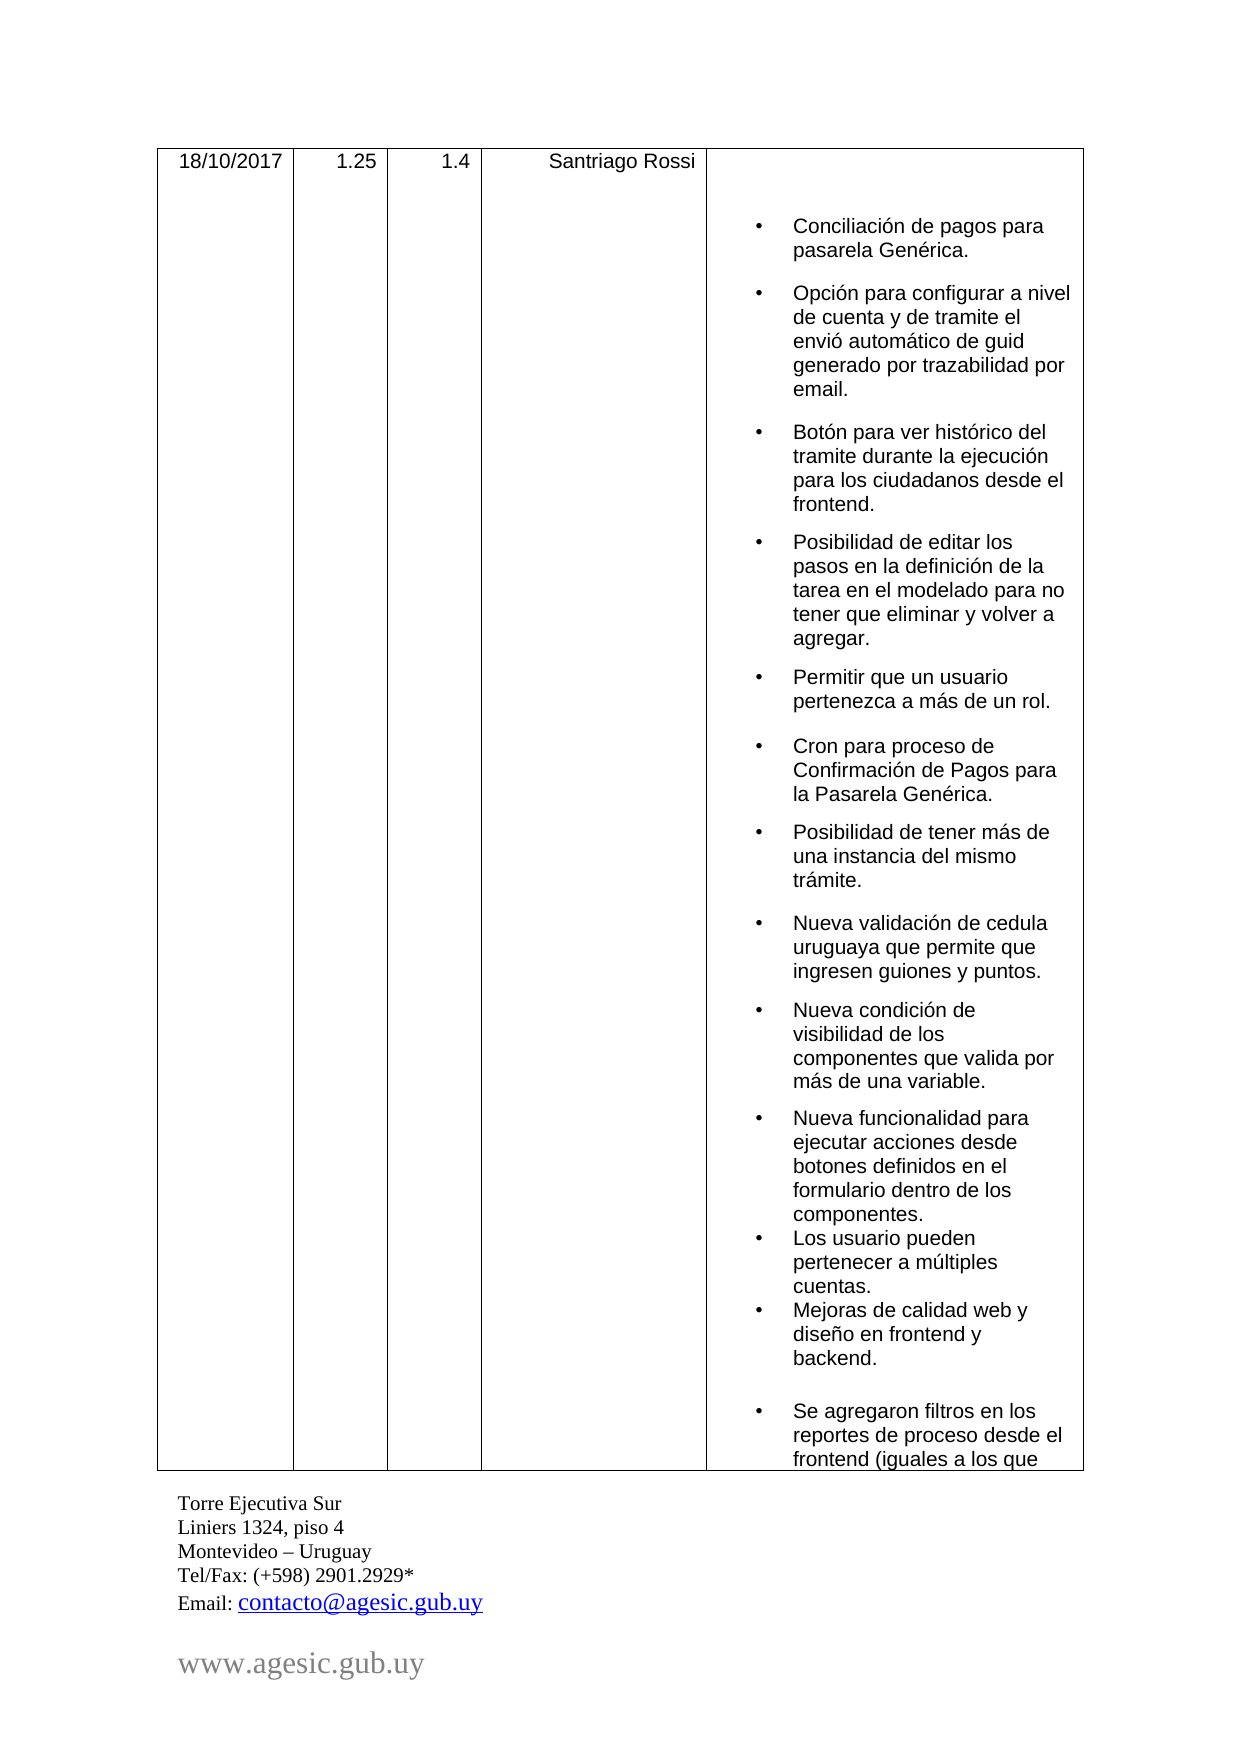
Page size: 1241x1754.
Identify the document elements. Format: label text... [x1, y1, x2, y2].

table_cell 18/10/2017 [158, 149, 293, 1470]
table_cell Conciliación de pagos para pasarela Genérica. Opción para configurar a nivel de cuenta y de tramite el envió automático de guid generado por trazabilidad por email. Botón para ver histórico del tramite durante la ejecución para los ciudadanos desde el frontend. Posibilidad de editar los pasos en la definición de la tarea en el modelado para no tener que eliminar y volver a agregar. Permitir que un usuario pertenezca a más de un rol. Cron para proceso de Confirmación de Pagos para la Pasarela Genérica. Posibilidad de tener más de una instancia del mismo trámite. Nueva validación de cedula uruguaya que permite que ingresen guiones y puntos. Nueva condición de visibilidad de los componentes que valida por más de una variable. Nueva funcionalidad para ejecutar acciones desde botones definidos en el formulario dentro de los componentes. Los usuario pueden pertenecer a múltiples cuentas. Mejoras de calidad web y diseño en frontend y backend. Se agregaron filtros en los reportes de proceso desde el frontend (iguales a los que [707, 149, 1083, 1470]
table_cell Santriago Rossi [482, 149, 706, 1470]
table_cell 1.25 [294, 149, 387, 1470]
table_cell 1.4 [388, 149, 481, 1470]
